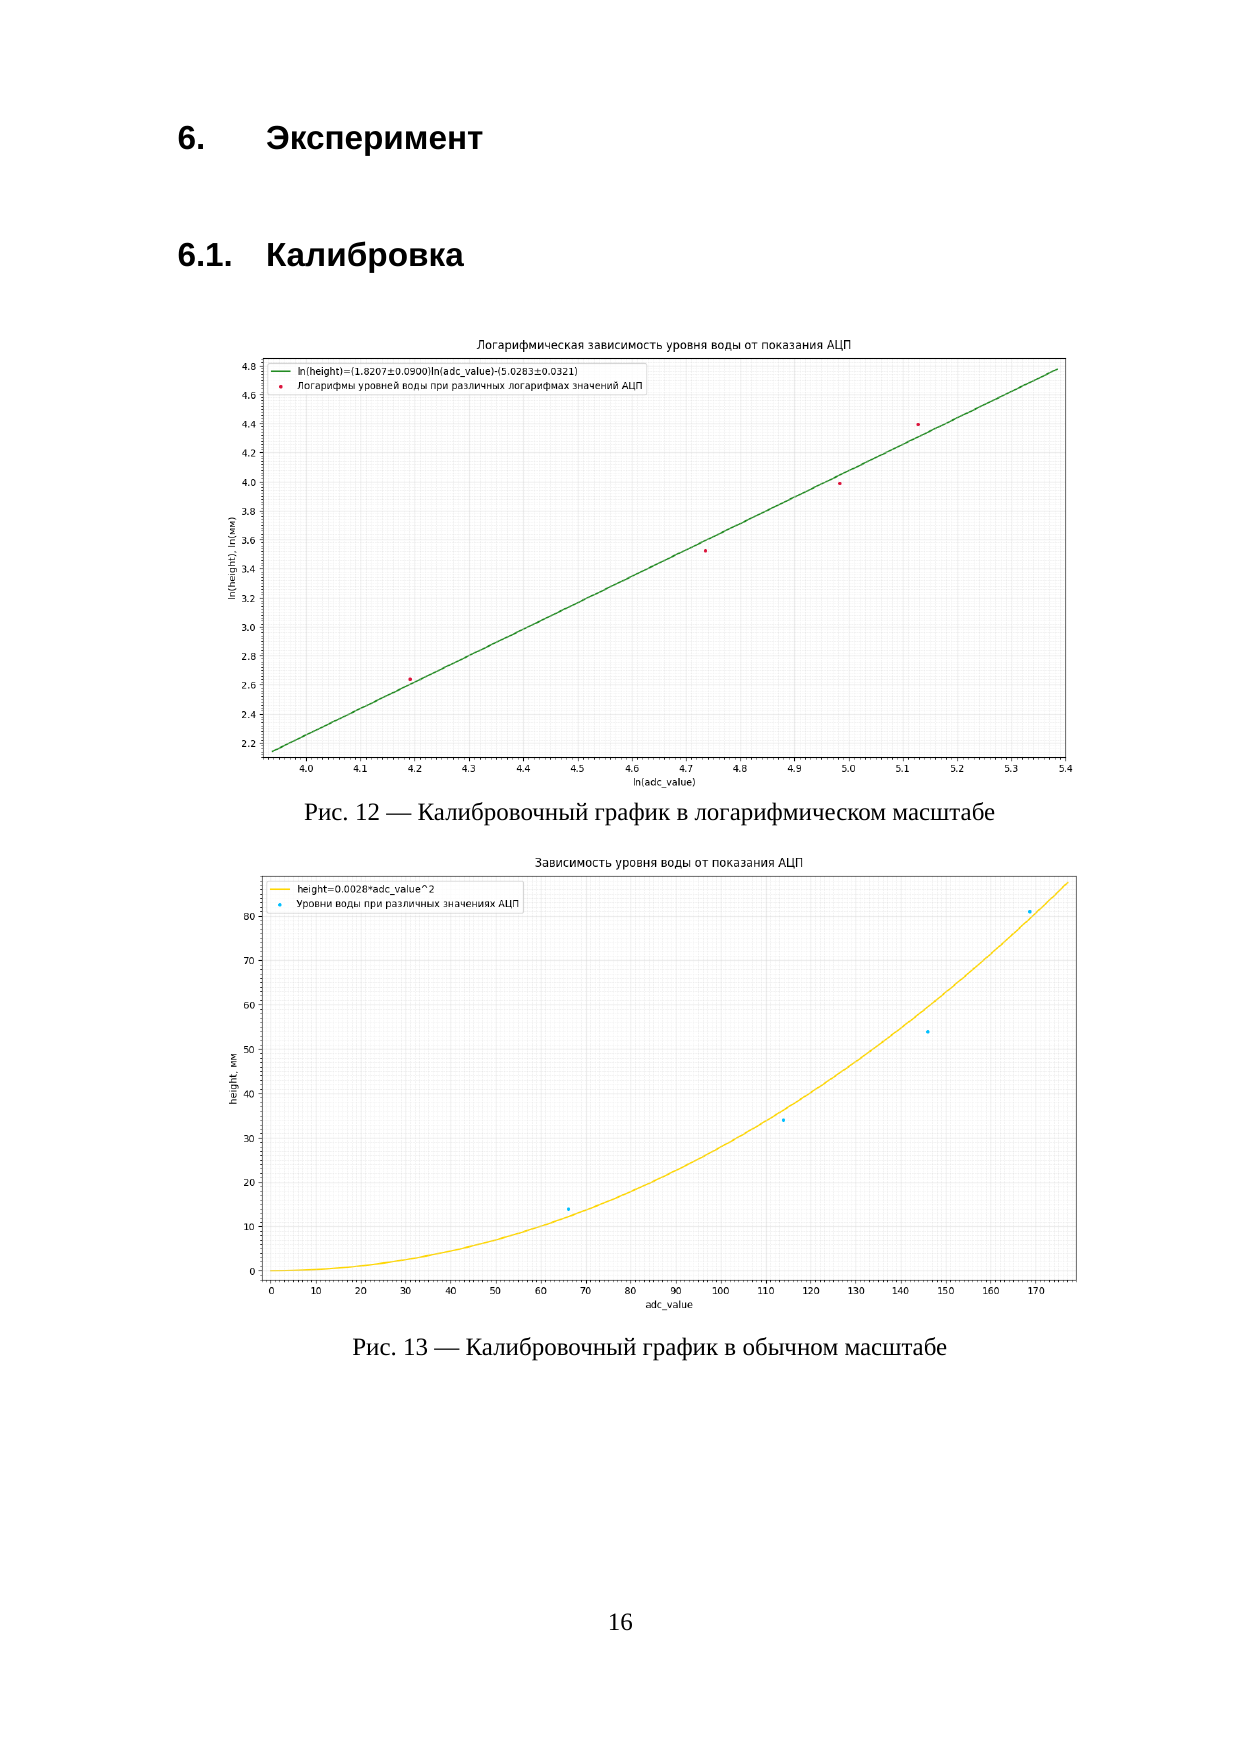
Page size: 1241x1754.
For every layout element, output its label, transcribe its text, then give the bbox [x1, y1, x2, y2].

text Рис. 13 — Калибровочный график в обычном масштабе [118, 1332, 1122, 1360]
subtitle Калибровка [118, 235, 1122, 273]
subtitle Эксперимент [118, 118, 1122, 157]
picture [200, 321, 1100, 798]
text Рис. 12 — Калибровочный график в логарифмическом масштабе [118, 797, 1122, 826]
picture [192, 840, 1107, 1318]
